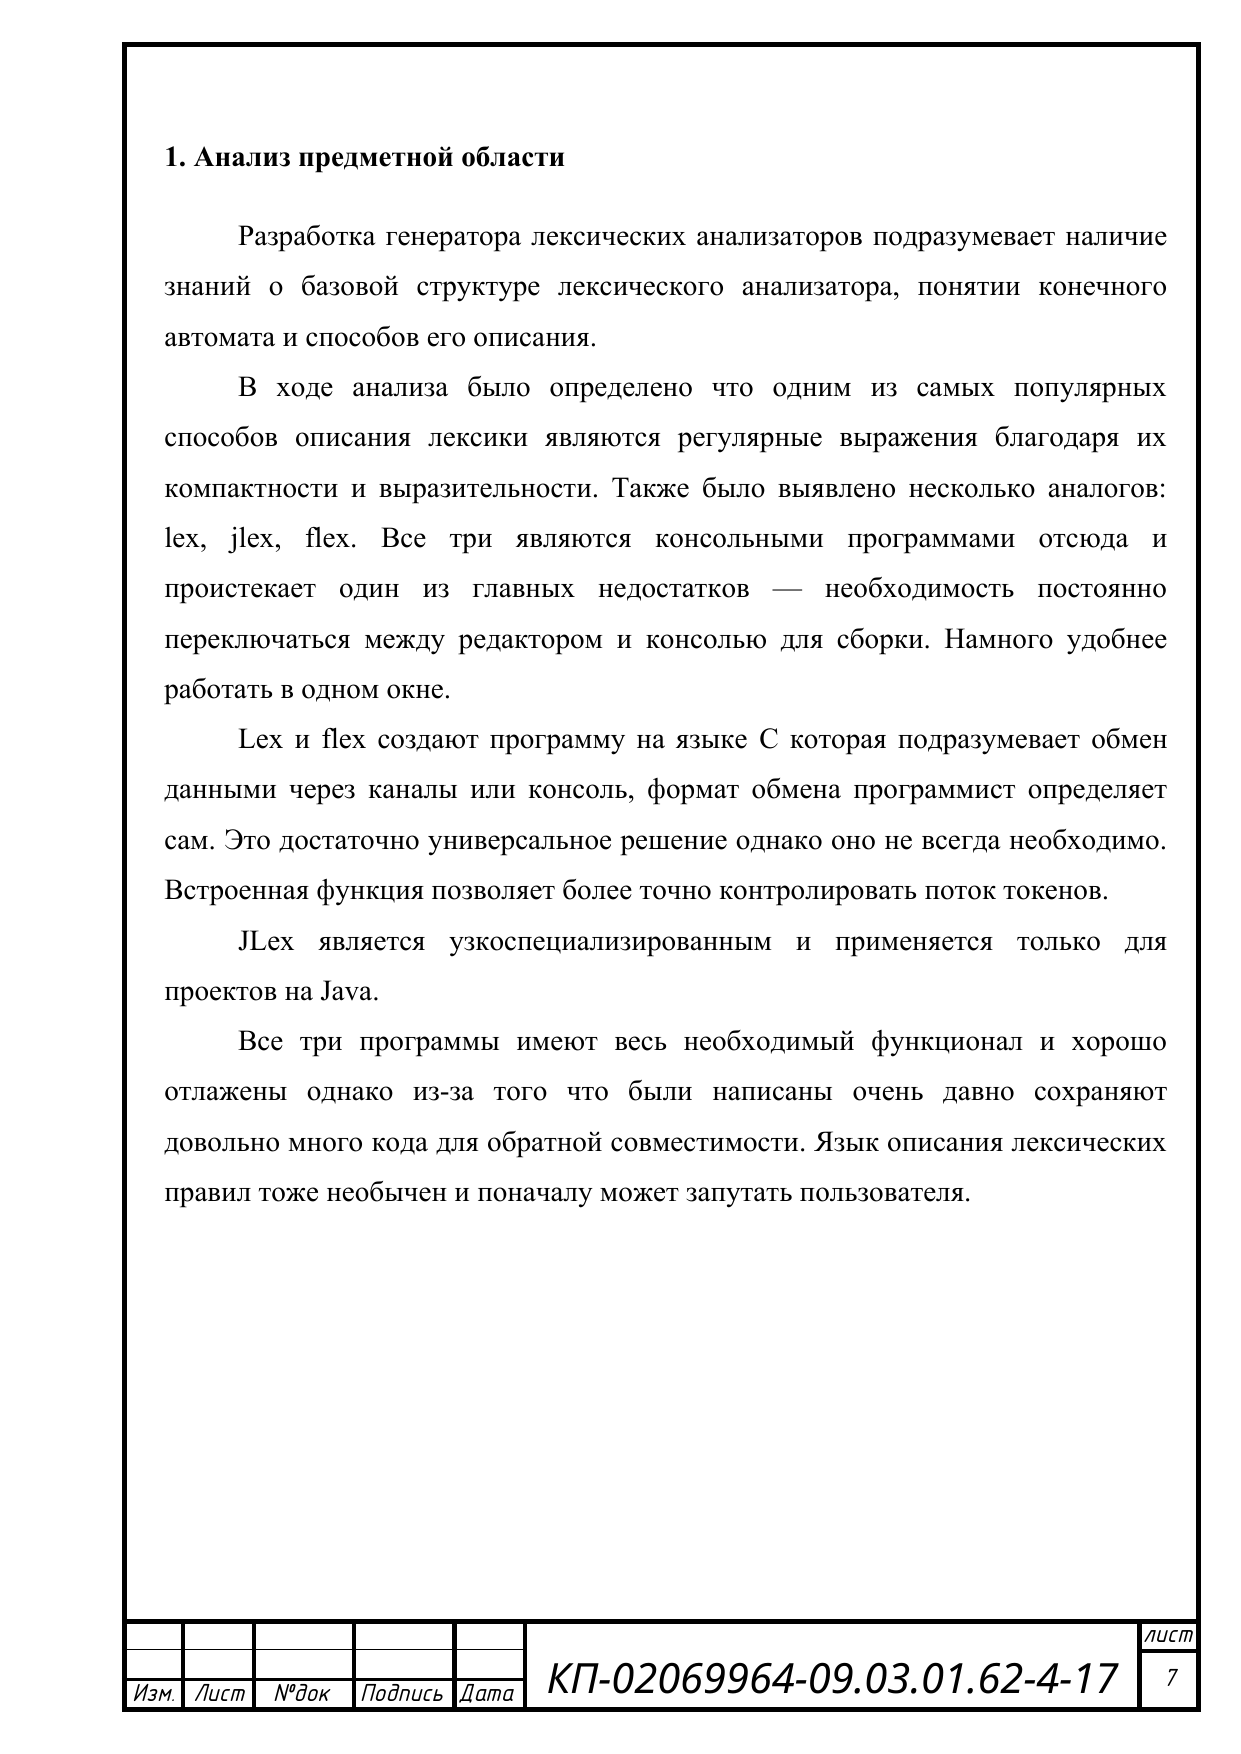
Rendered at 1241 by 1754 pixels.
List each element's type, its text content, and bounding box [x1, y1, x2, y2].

text В ходе анализа было определено что одним из самых популярных способов описания лексики являются регулярные выражения благодаря их компактности и выразительности. Также было выявлено несколько аналогов: lex, jlex, flex. Все три являются консольными программами отсюда и проистекает один из главных недостатков — необходимость постоянно переключаться между редактором и консолью для сборки. Намного удобнее работать в одном окне. [164, 369, 1168, 704]
text Lex и flex создают программу на языке C которая подразумевает обмен данными через каналы или консоль, формат обмена программист определяет сам. Это достаточно универсальное решение однако оно не всегда необходимо. Встроенная функция позволяет более точно контролировать поток токенов. [164, 721, 1168, 906]
text JLex является узкоспециализированным и применяется только для проектов на Java. [164, 923, 1168, 1006]
text Все три программы имеют весь необходимый функционал и хорошо отлажены однако из-за того что были написаны очень давно сохраняют довольно много кода для обратной совместимости. Язык описания лексических правил тоже необычен и поначалу может запутать пользователя. [164, 1023, 1168, 1208]
text Разработка генератора лексических анализаторов подразумевает наличие знаний о базовой структуре лексического анализатора, понятии конечного автомата и способов его описания. [164, 218, 1168, 352]
subtitle 1. Анализ предметной области [164, 139, 1168, 172]
